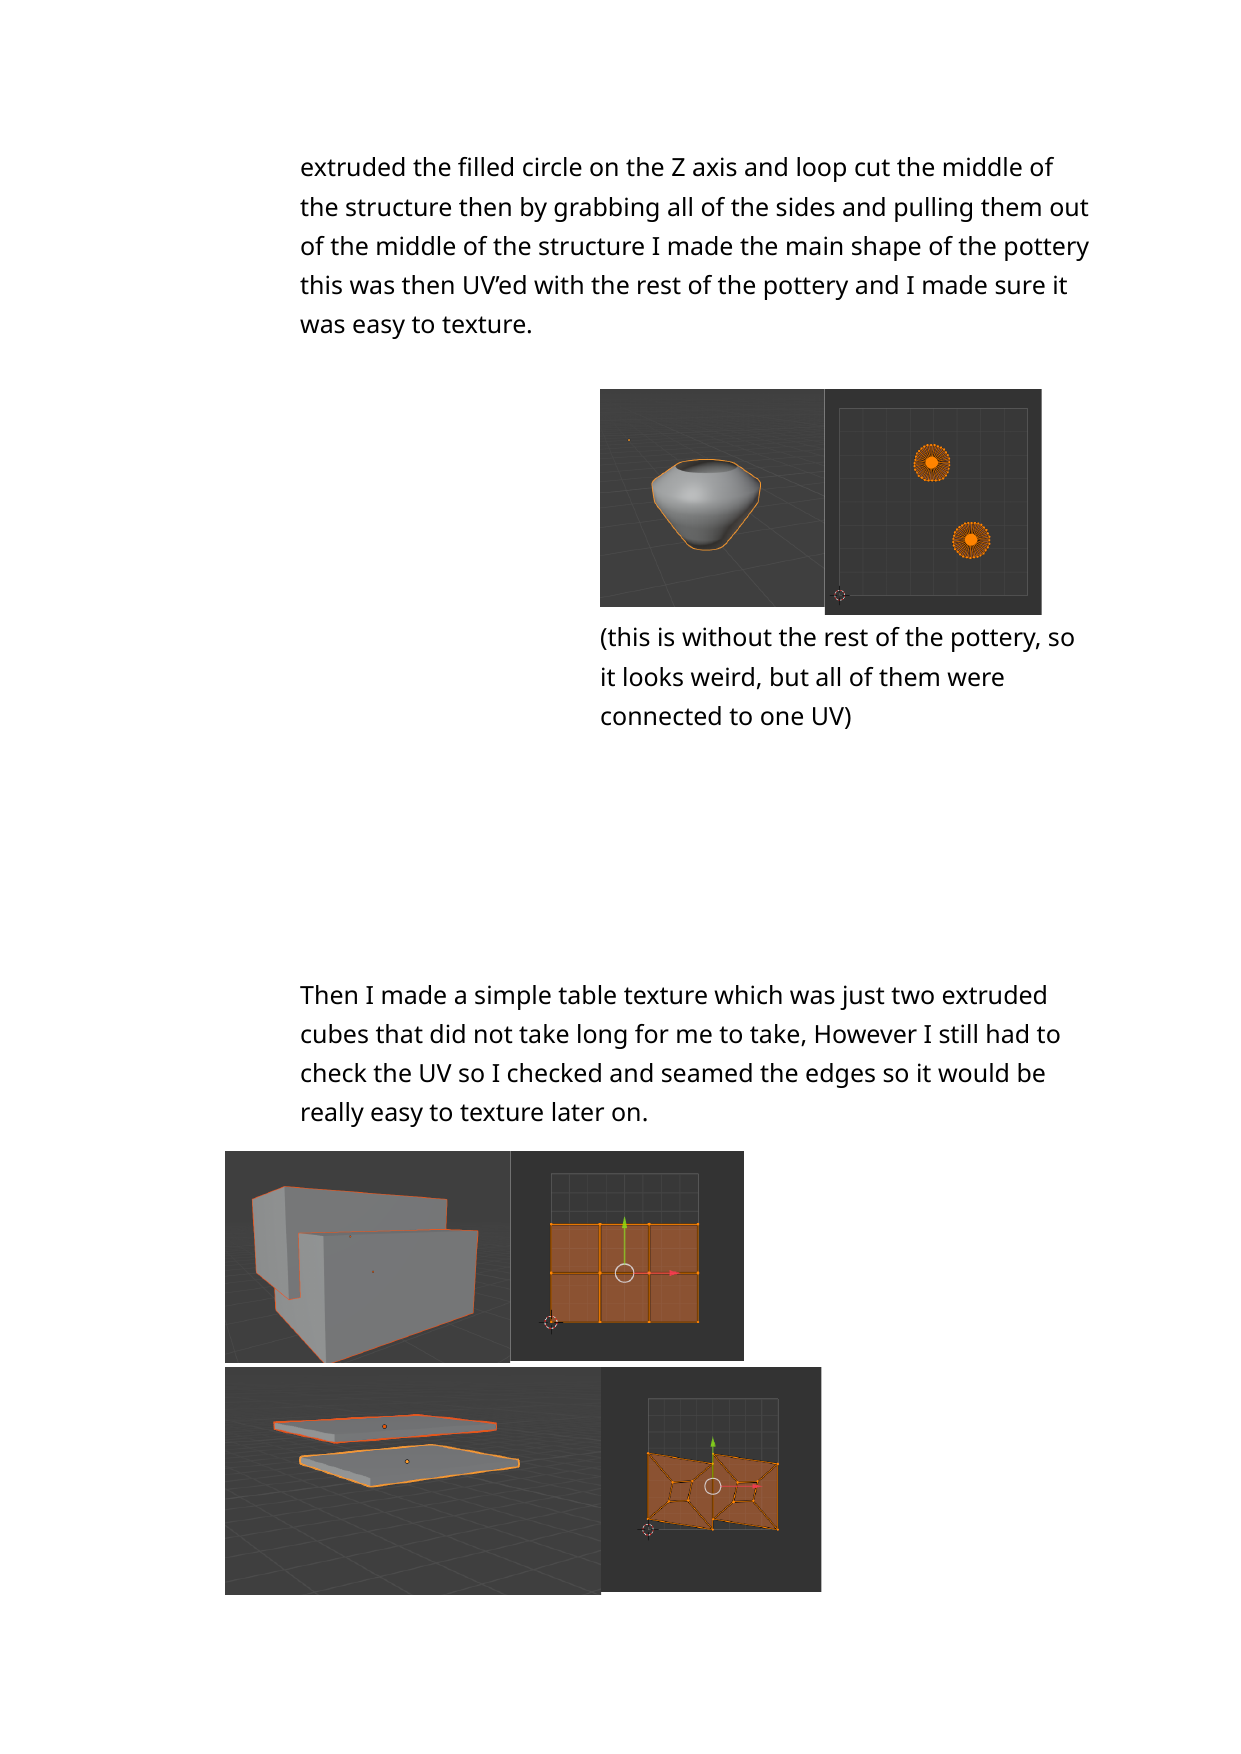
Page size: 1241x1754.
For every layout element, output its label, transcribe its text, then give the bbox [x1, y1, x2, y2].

text extruded the filled circle on the Z axis and loop cut the middle of the structure then by grabbing all of the sides and pulling them out of the middle of the structure I made the main shape of the pottery this was then UV’ed with the rest of the pottery and I made sure it was easy to texture. [300, 150, 1090, 341]
text (this is without the rest of the pottery, so it looks weird, but all of them were connected to one UV) [600, 362, 1090, 732]
text Then I made a simple table texture which was just two extruded cubes that did not take long for me to take, However I still had to check the UV so I checked and seamed the edges so it would be really easy to texture later on. [300, 978, 1090, 1129]
